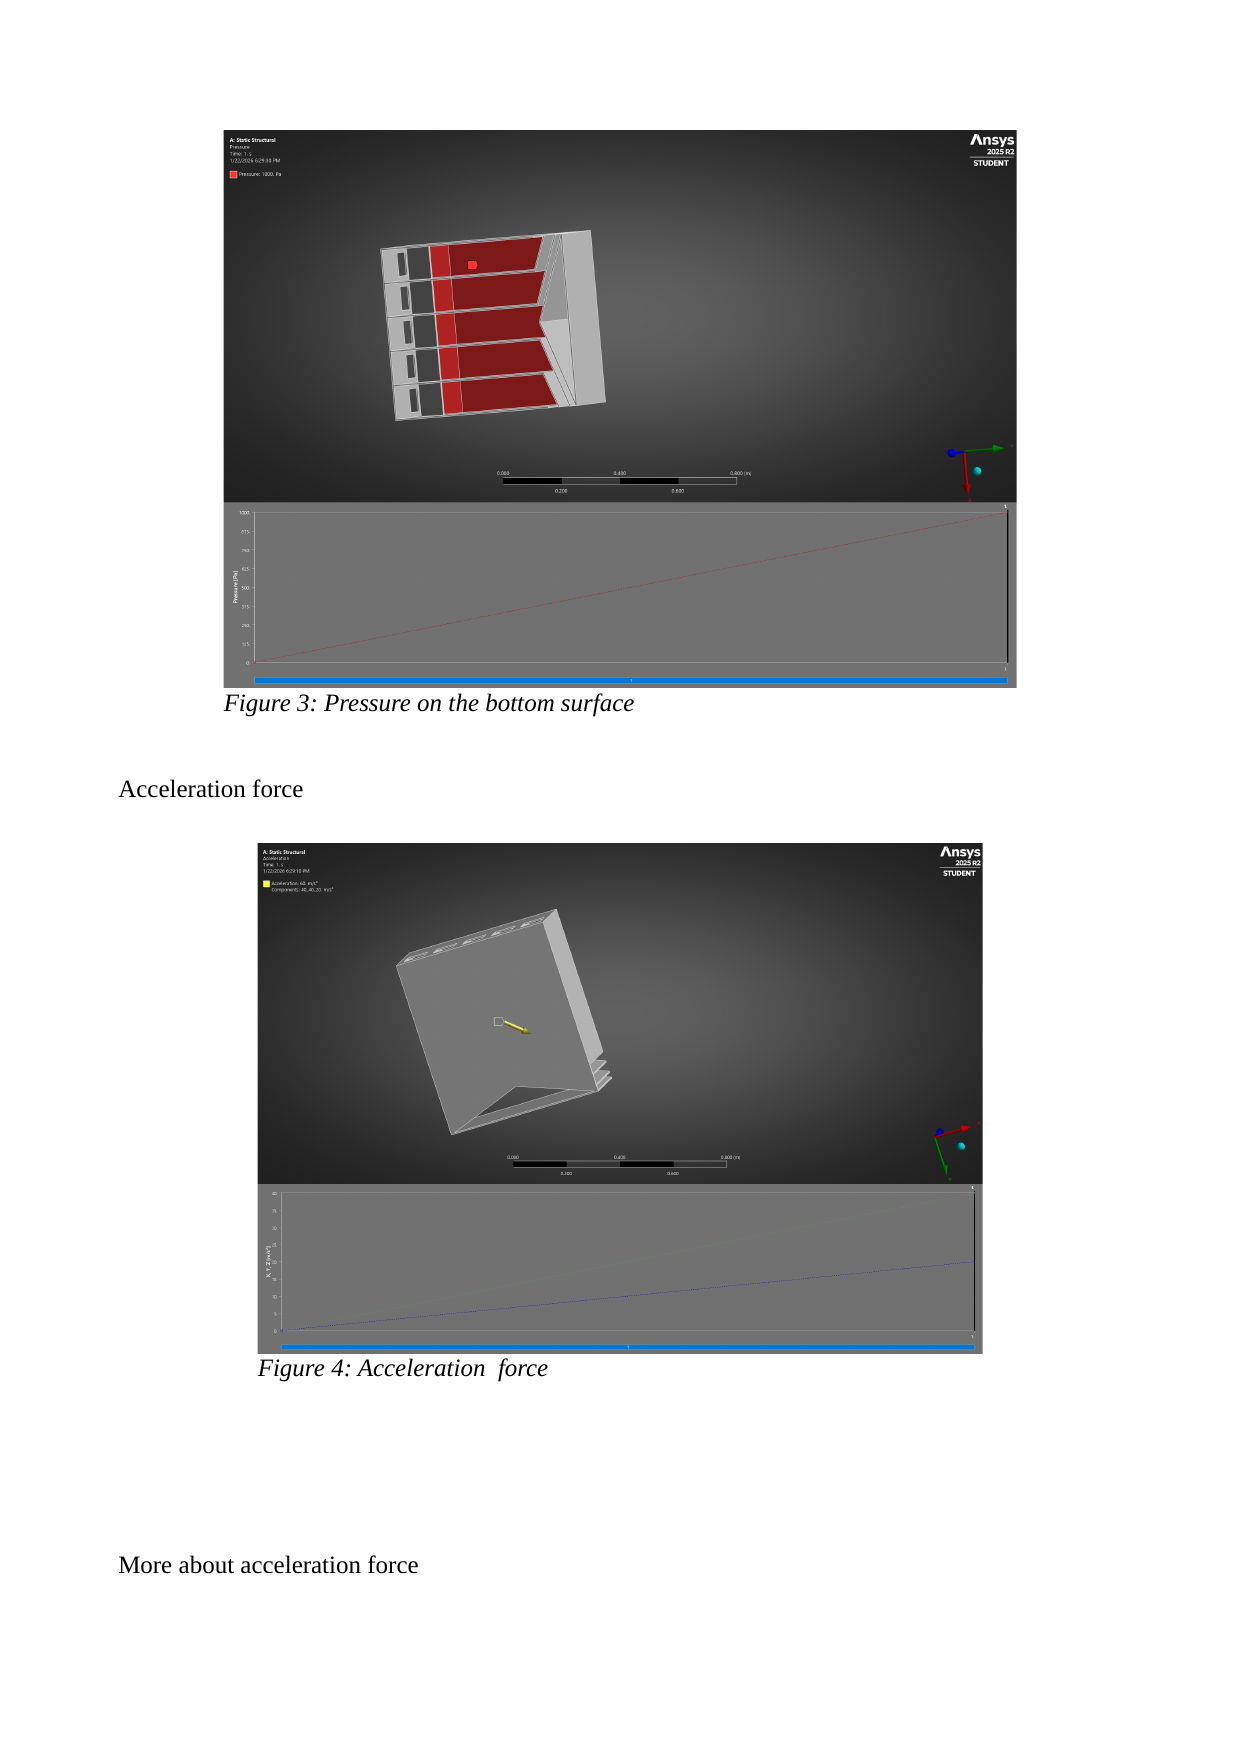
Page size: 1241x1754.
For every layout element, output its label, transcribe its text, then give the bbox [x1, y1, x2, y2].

text Acceleration force [118, 774, 1122, 803]
text More about acceleration force [118, 1550, 1122, 1579]
picture [257, 843, 983, 1354]
text Figure 4: Acceleration force [258, 1354, 983, 1382]
text Figure 3: Pressure on the bottom surface [223, 688, 1017, 716]
picture [223, 130, 1017, 688]
